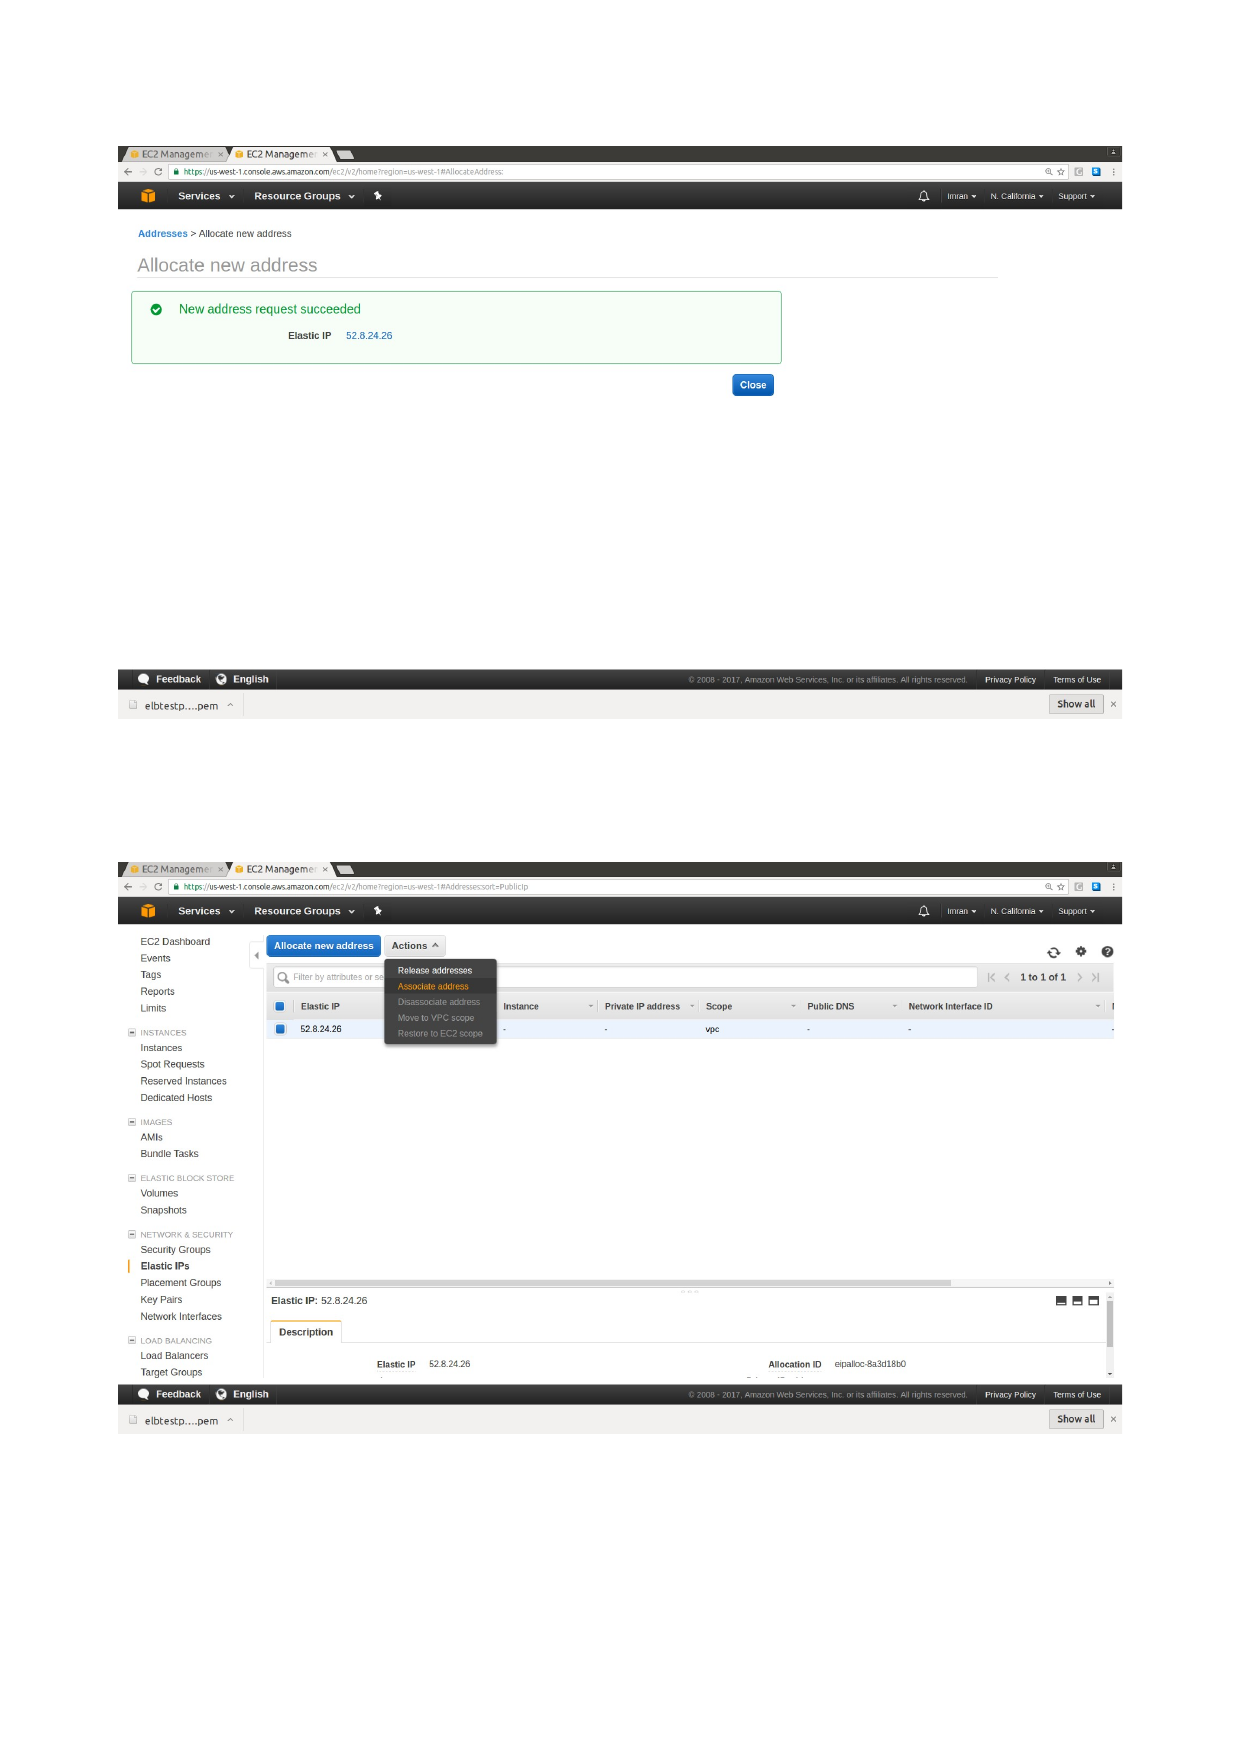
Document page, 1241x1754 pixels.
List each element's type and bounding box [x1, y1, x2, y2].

picture [118, 146, 1123, 719]
picture [118, 862, 1123, 1434]
